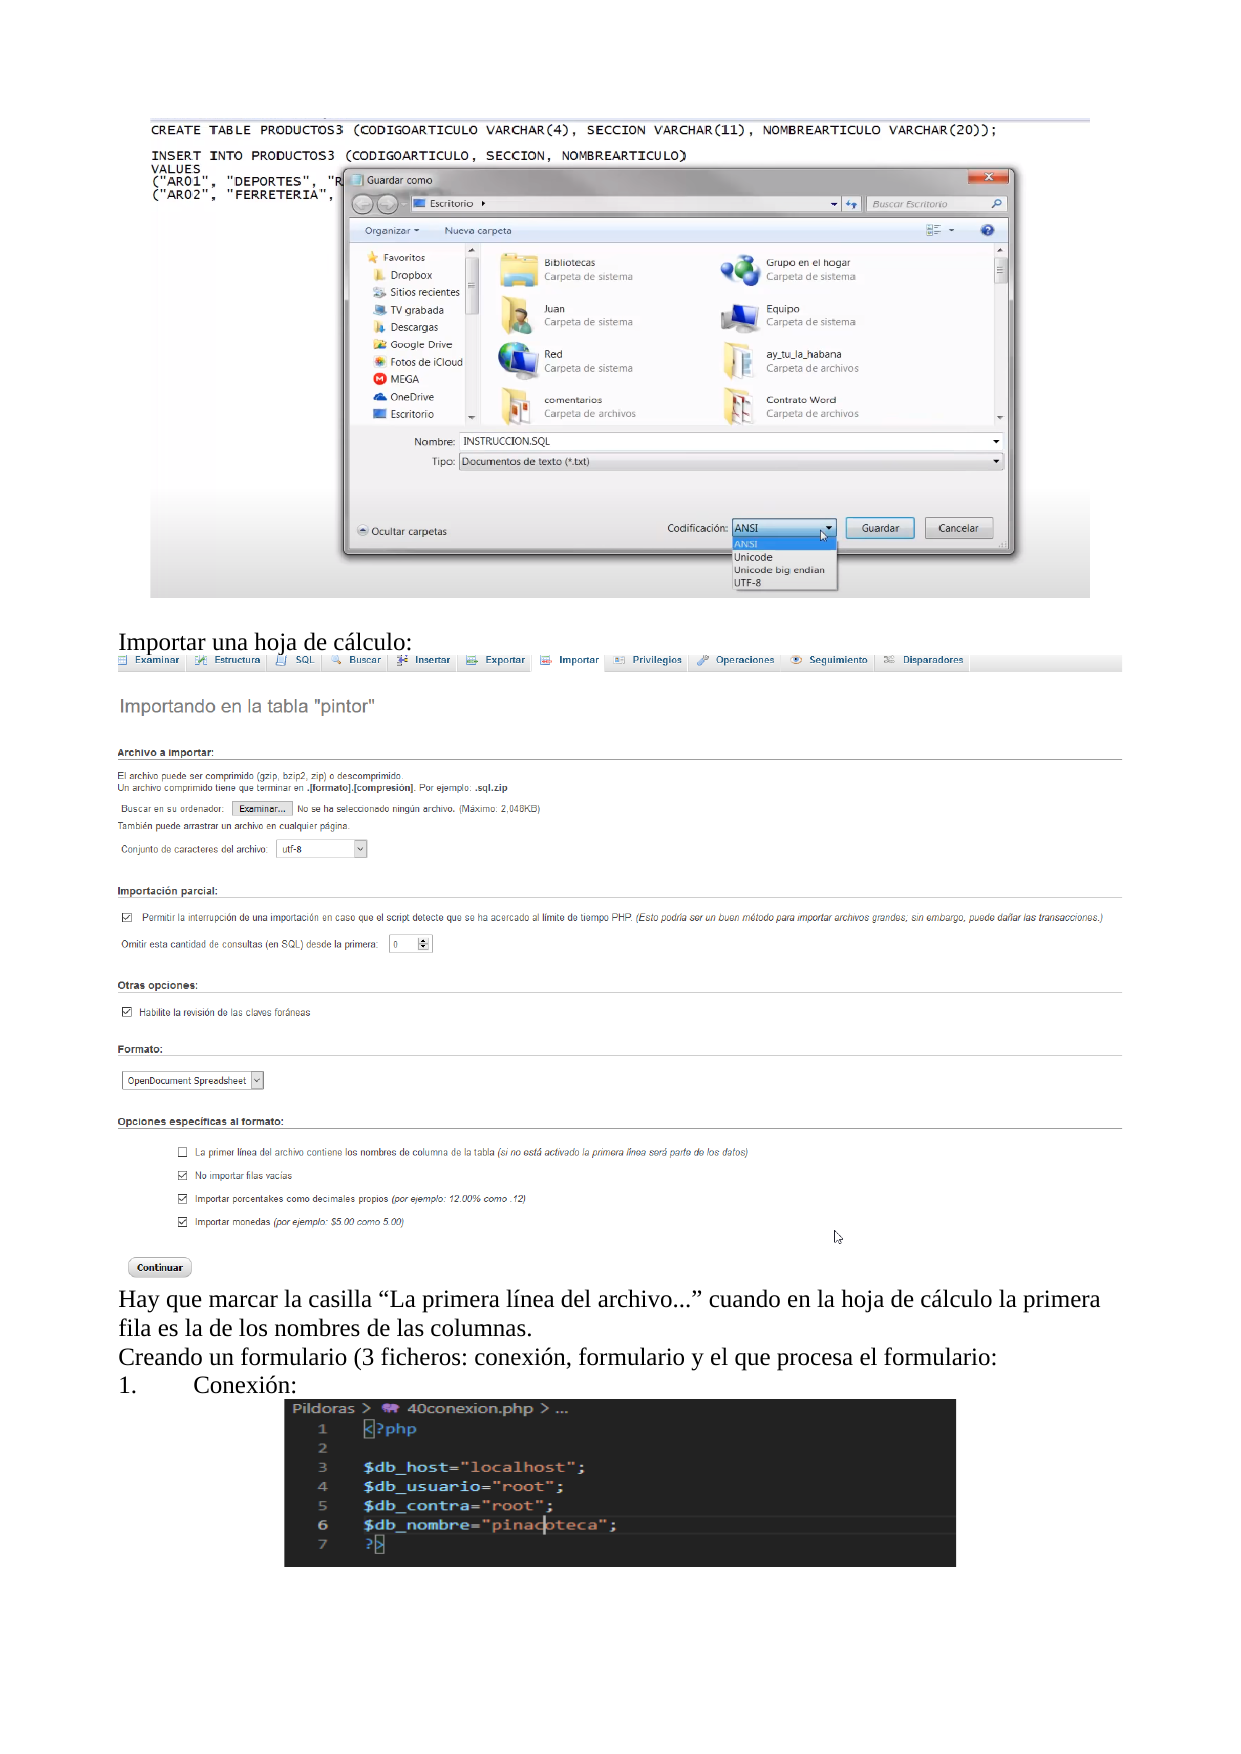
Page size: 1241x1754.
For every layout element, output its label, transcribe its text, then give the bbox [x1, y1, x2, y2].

text Hay que marcar la casilla “La primera línea del archivo...” cuando en la hoja de cálculo la primera fila es la de los nombres de las columnas. [118, 1285, 1122, 1342]
text Creando un formulario (3 ficheros: conexión, formulario y el que procesa el formulario: [118, 1342, 1122, 1371]
picture [118, 655, 1123, 1285]
text Importar una hoja de cálculo: [118, 627, 1122, 655]
list Conexión: [118, 1371, 1122, 1399]
picture [284, 1399, 957, 1567]
picture [150, 118, 1090, 598]
